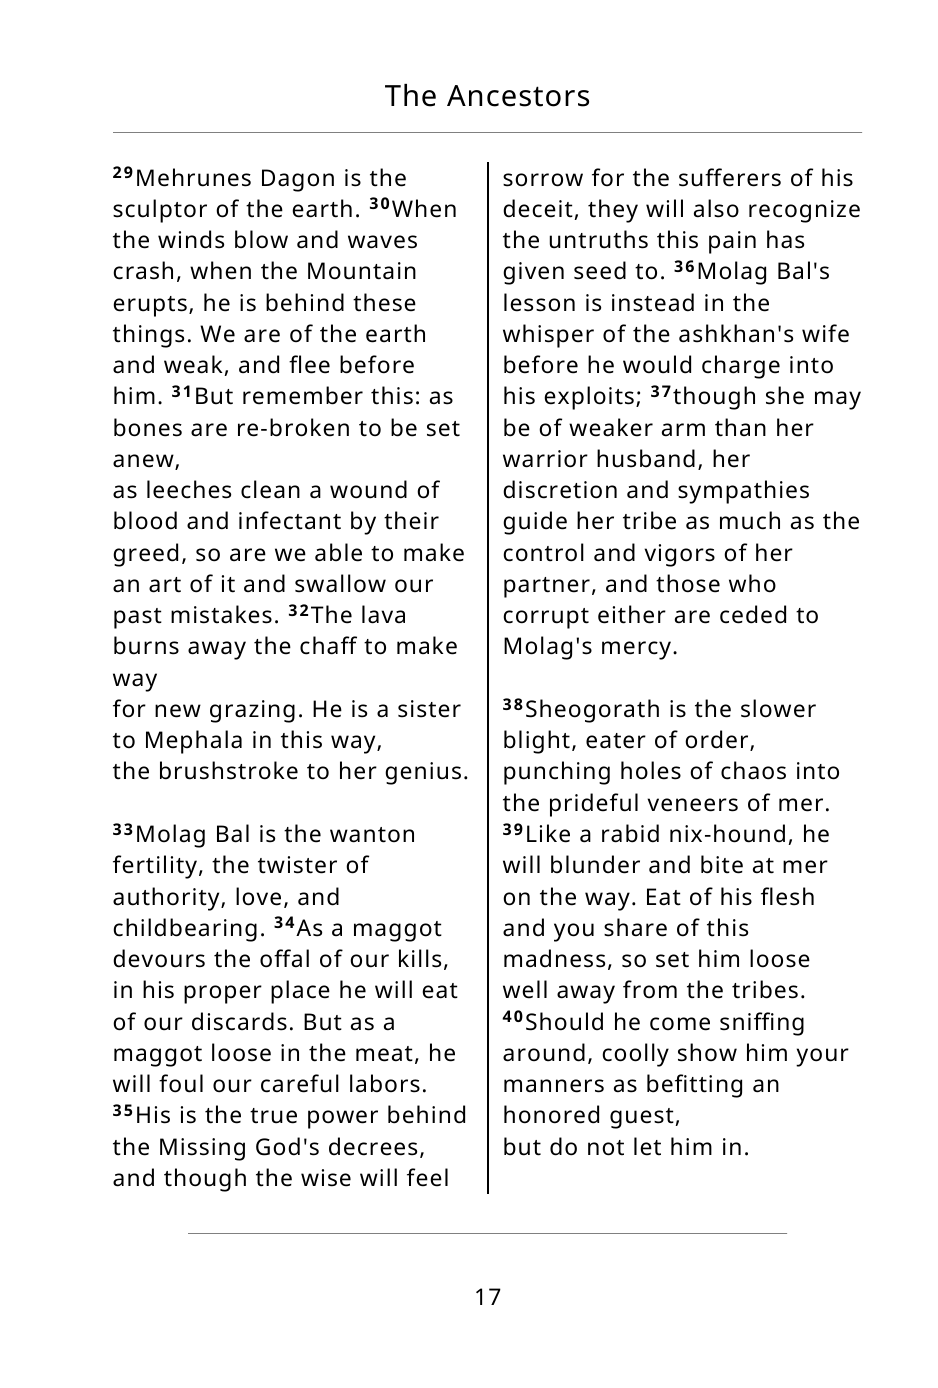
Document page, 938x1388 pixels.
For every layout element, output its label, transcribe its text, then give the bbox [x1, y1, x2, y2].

text The Ancestors [112, 75, 862, 115]
text 33Molag Bal is the wanton fertility, the twister of authority, love, and childbearing. 34As a maggot devours the offal of our kills, in his proper place he will eat of our discards. But as a maggot loose in the meat, he will foul our careful labors. 35His is the true power behind the Missing God's decrees, and though the wise will feel [112, 818, 472, 1193]
text 29Mehrunes Dagon is the sculptor of the earth. 30When the winds blow and waves crash, when the Mountain erupts, he is behind these things. We are of the earth and weak, and flee before him. 31But remember this: as bones are re-broken to be set anew, as leeches clean a wound of blood and infectant by their greed, so are we able to make an art of it and swallow our past mistakes. 32The lava burns away the chaff to make way for new grazing. He is a sister to Mephala in this way, the brushstroke to her genius. [112, 162, 472, 787]
text 38Sheogorath is the slower blight, eater of order, punching holes of chaos into the prideful veneers of mer. 39Like a rabid nix-hound, he will blunder and bite at mer on the way. Eat of his flesh and you share of this madness, so set him loose well away from the tribes. 40Should he come sniffing around, coolly show him your manners as befitting an honored guest, but do not let him in. [502, 693, 862, 1162]
text sorrow for the sufferers of his deceit, they will also recognize the untruths this pain has given seed to. 36Molag Bal's lesson is instead in the whisper of the ashkhan's wife before he would charge into his exploits; 37though she may be of weaker arm than her warrior husband, her discretion and sympathies guide her tribe as much as the control and vigors of her partner, and those who corrupt either are ceded to Molag's mercy. [502, 162, 862, 662]
